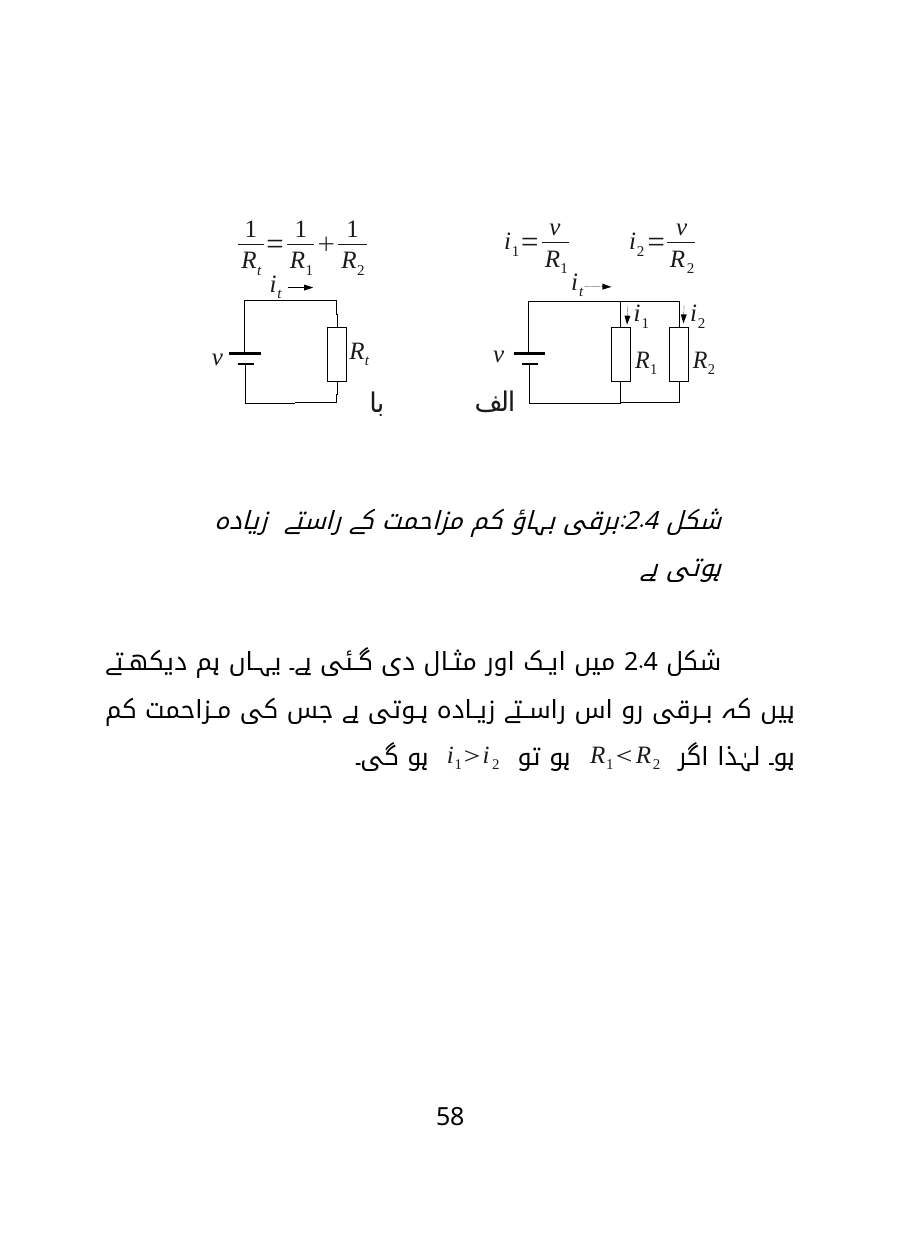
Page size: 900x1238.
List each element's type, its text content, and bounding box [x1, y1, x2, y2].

text شکل 2.4 میں ایک اور مثال دی گئی ہے۔ یہاں ہم دیکھتے ہیں کہ برقی رو اس راستے زیادہ ہوتی ہے جس کی مزاحمت کم ہو۔ لہٰذا اگرہو توہو گی۔ [105, 639, 795, 781]
text شکل 2.4:برقی بہاؤ کم مزاحمت کے راستے زیادہ ہوتی ہے [179, 181, 721, 592]
